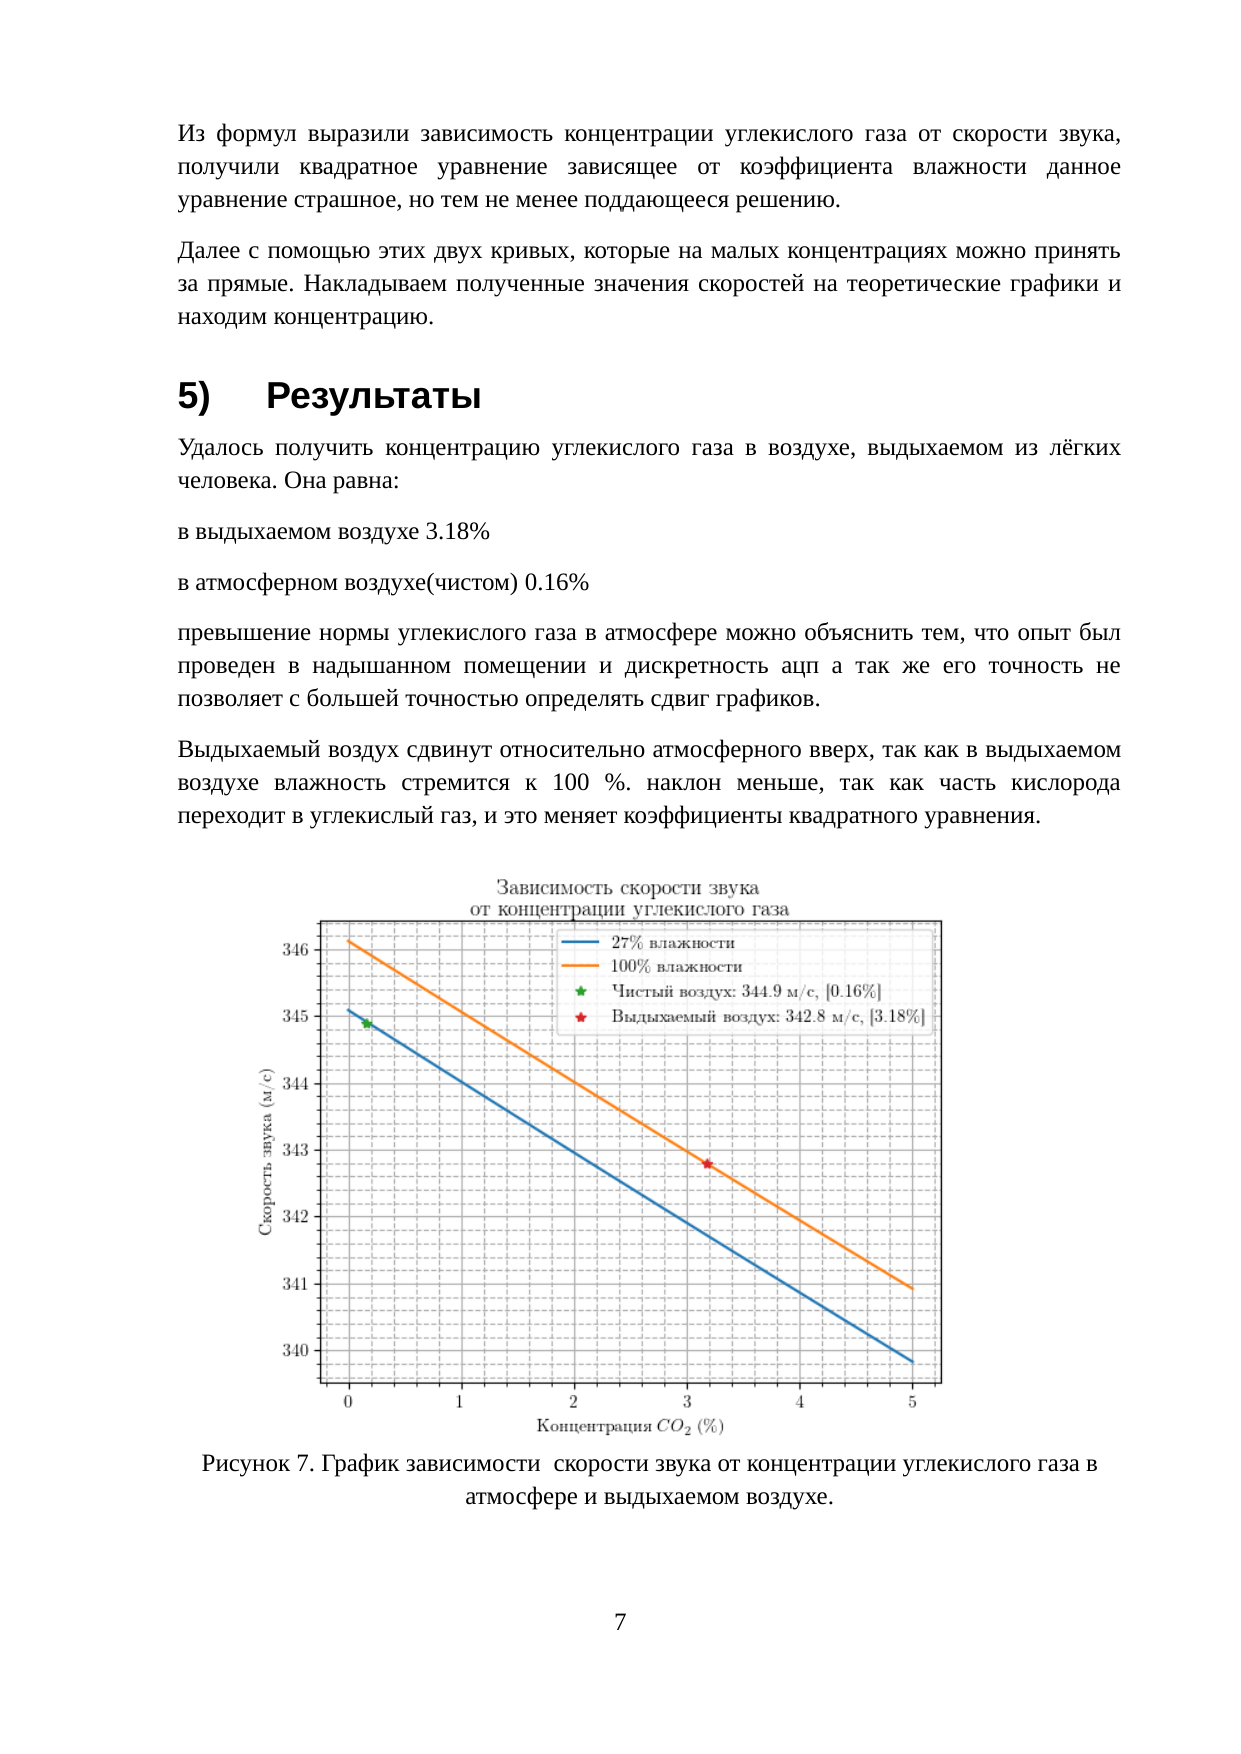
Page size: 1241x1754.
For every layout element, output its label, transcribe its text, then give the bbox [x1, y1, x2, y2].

subtitle Результаты [177, 374, 1093, 417]
picture [220, 848, 1020, 1449]
text Далее с помощью этих двух кривых, которые на малых концентрациях можно принять за прямые. Накладываем полученные значения скоростей на теоретические графики и находим концентрацию. [177, 235, 1122, 330]
text превышение нормы углекислого газа в атмосфере можно объяснить тем, что опыт был проведен в надышанном помещении и дискретность ацп а так же его точность не позволяет с большей точностью определять сдвиг графиков. [177, 617, 1122, 712]
text Из формул выразили зависимость концентрации углекислого газа от скорости звука, получили квадратное уравнение зависящее от коэффициента влажности данное уравнение страшное, но тем не менее поддающееся решению. [177, 118, 1122, 213]
text в выдыхаемом воздухе 3.18% [177, 516, 1122, 545]
text Выдыхаемый воздух сдвинут относительно атмосферного вверх, так как в выдыхаемом воздухе влажность стремится к 100 %. наклон меньше, так как часть кислорода переходит в углекислый газ, и это меняет коэффициенты квадратного уравнения. [177, 734, 1122, 829]
text в атмосферном воздухе(чистом) 0.16% [177, 567, 1122, 596]
text Удалось получить концентрацию углекислого газа в воздухе, выдыхаемом из лёгких человека. Она равна: [177, 432, 1122, 494]
text Рисунок 7. График зависимости скорости звука от концентрации углекислого газа в атмосфере и выдыхаемом воздухе. [177, 917, 1122, 1510]
